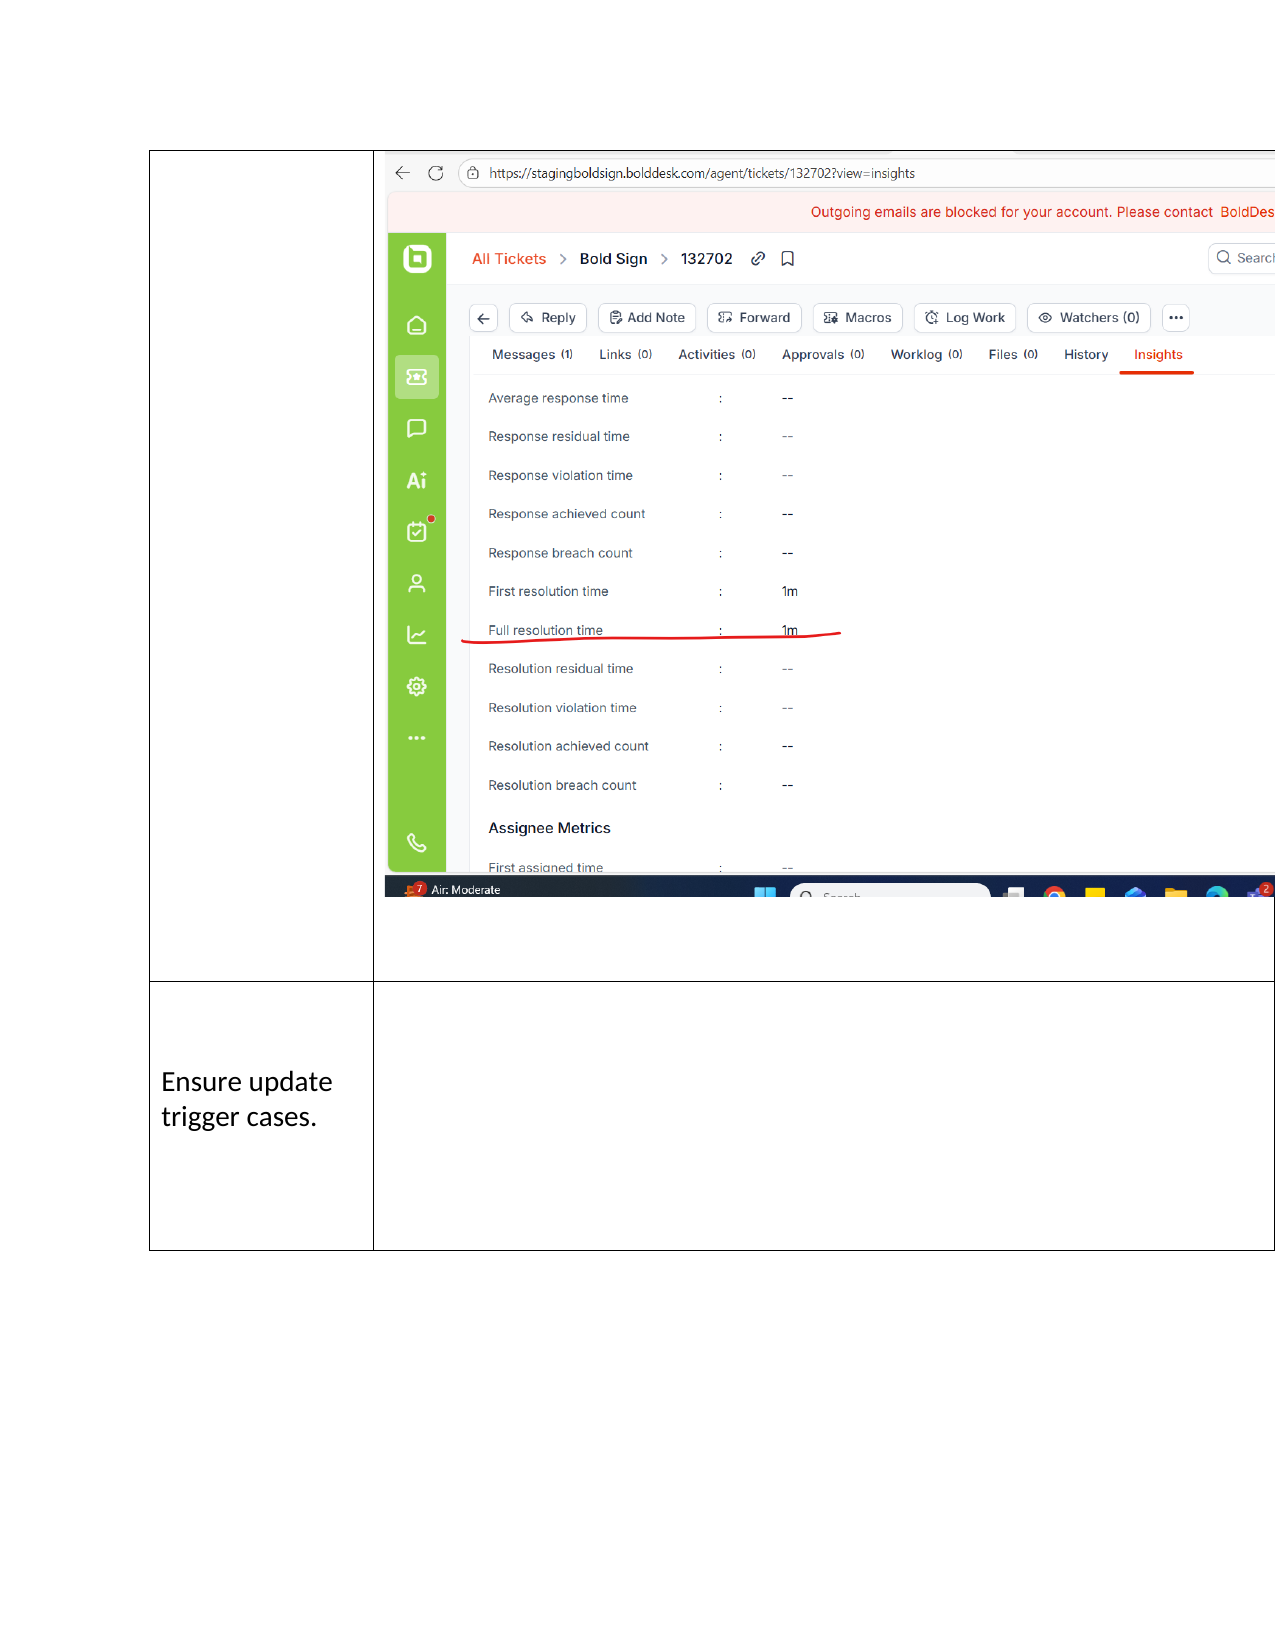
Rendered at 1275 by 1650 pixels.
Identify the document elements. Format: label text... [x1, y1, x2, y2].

table_cell Ensure update trigger cases. [150, 982, 373, 1250]
table_cell Ensure create ticket trigger case For status change. And ensure “Full resolution time” updated in the insights tab correctly. [150, 151, 373, 981]
table_cell Event triggered: Full resolution time Resolution residual time Resolution achieved count value are binded correctly. [374, 982, 1274, 1250]
table_cell Automation trigger case: Automation rule applied: Time properly updated in the metrics field: [374, 151, 1274, 981]
